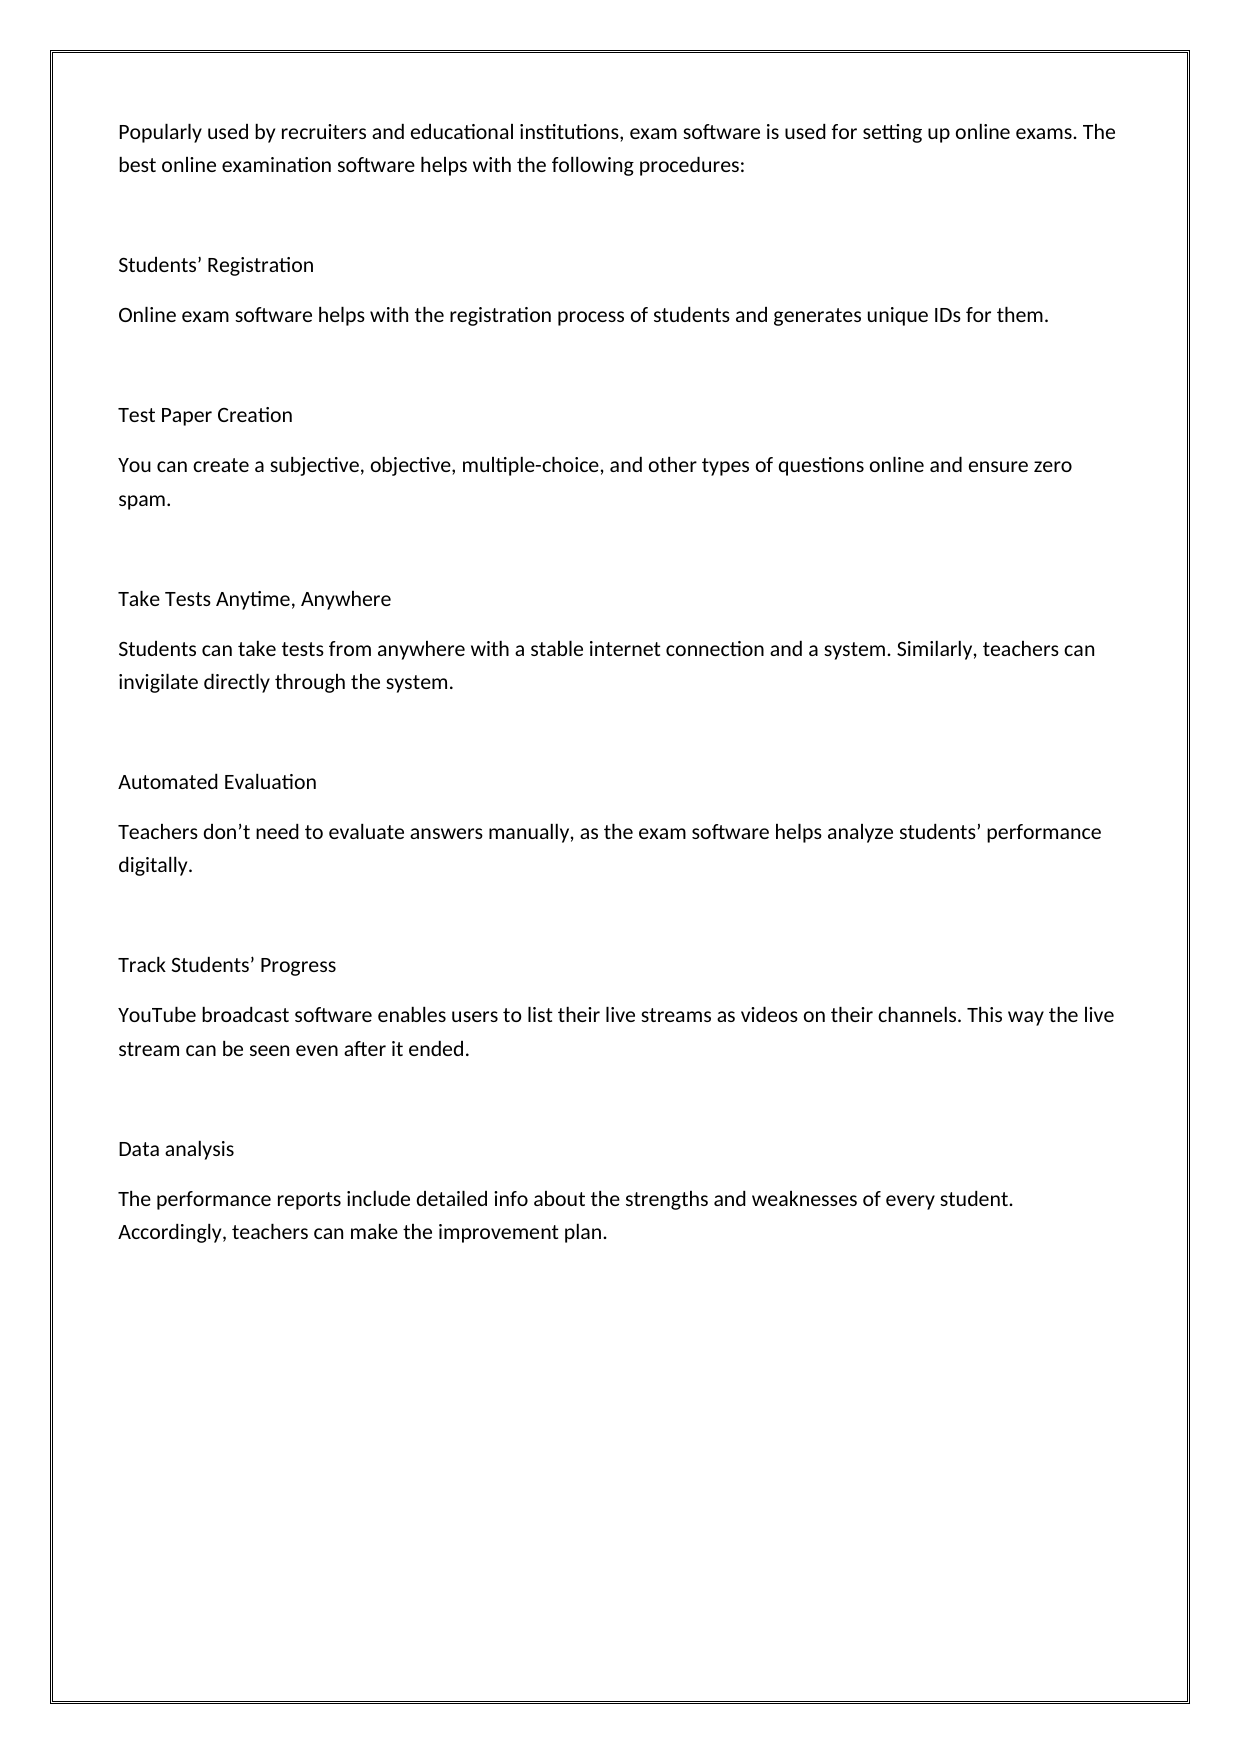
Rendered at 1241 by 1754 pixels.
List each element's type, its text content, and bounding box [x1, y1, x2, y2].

text Data analysis [118, 1135, 1122, 1161]
text Teachers don’t need to evaluate answers manually, as the exam software helps analyze students’ performance digitally. [118, 818, 1122, 878]
text You can create a subjective, objective, multiple-choice, and other types of questions online and ensure zero spam. [118, 451, 1122, 511]
text Students can take tests from anywhere with a stable internet connection and a system. Similarly, teachers can invigilate directly through the system. [118, 635, 1122, 695]
text Popularly used by recruiters and educational institutions, exam software is used for setting up online exams. The best online examination software helps with the following procedures: [118, 118, 1122, 178]
text Track Students’ Progress [118, 951, 1122, 978]
text Automated Evaluation [118, 768, 1122, 795]
text Test Paper Creation [118, 401, 1122, 428]
text The performance reports include detailed info about the strengths and weaknesses of every student. Accordingly, teachers can make the improvement plan. [118, 1185, 1122, 1245]
text Students’ Registration [118, 251, 1122, 278]
text Online exam software helps with the registration process of students and generates unique IDs for them. [118, 301, 1122, 328]
text YouTube broadcast software enables users to list their live streams as videos on their channels. This way the live stream can be seen even after it ended. [118, 1001, 1122, 1061]
text Take Tests Anytime, Anywhere [118, 585, 1122, 611]
